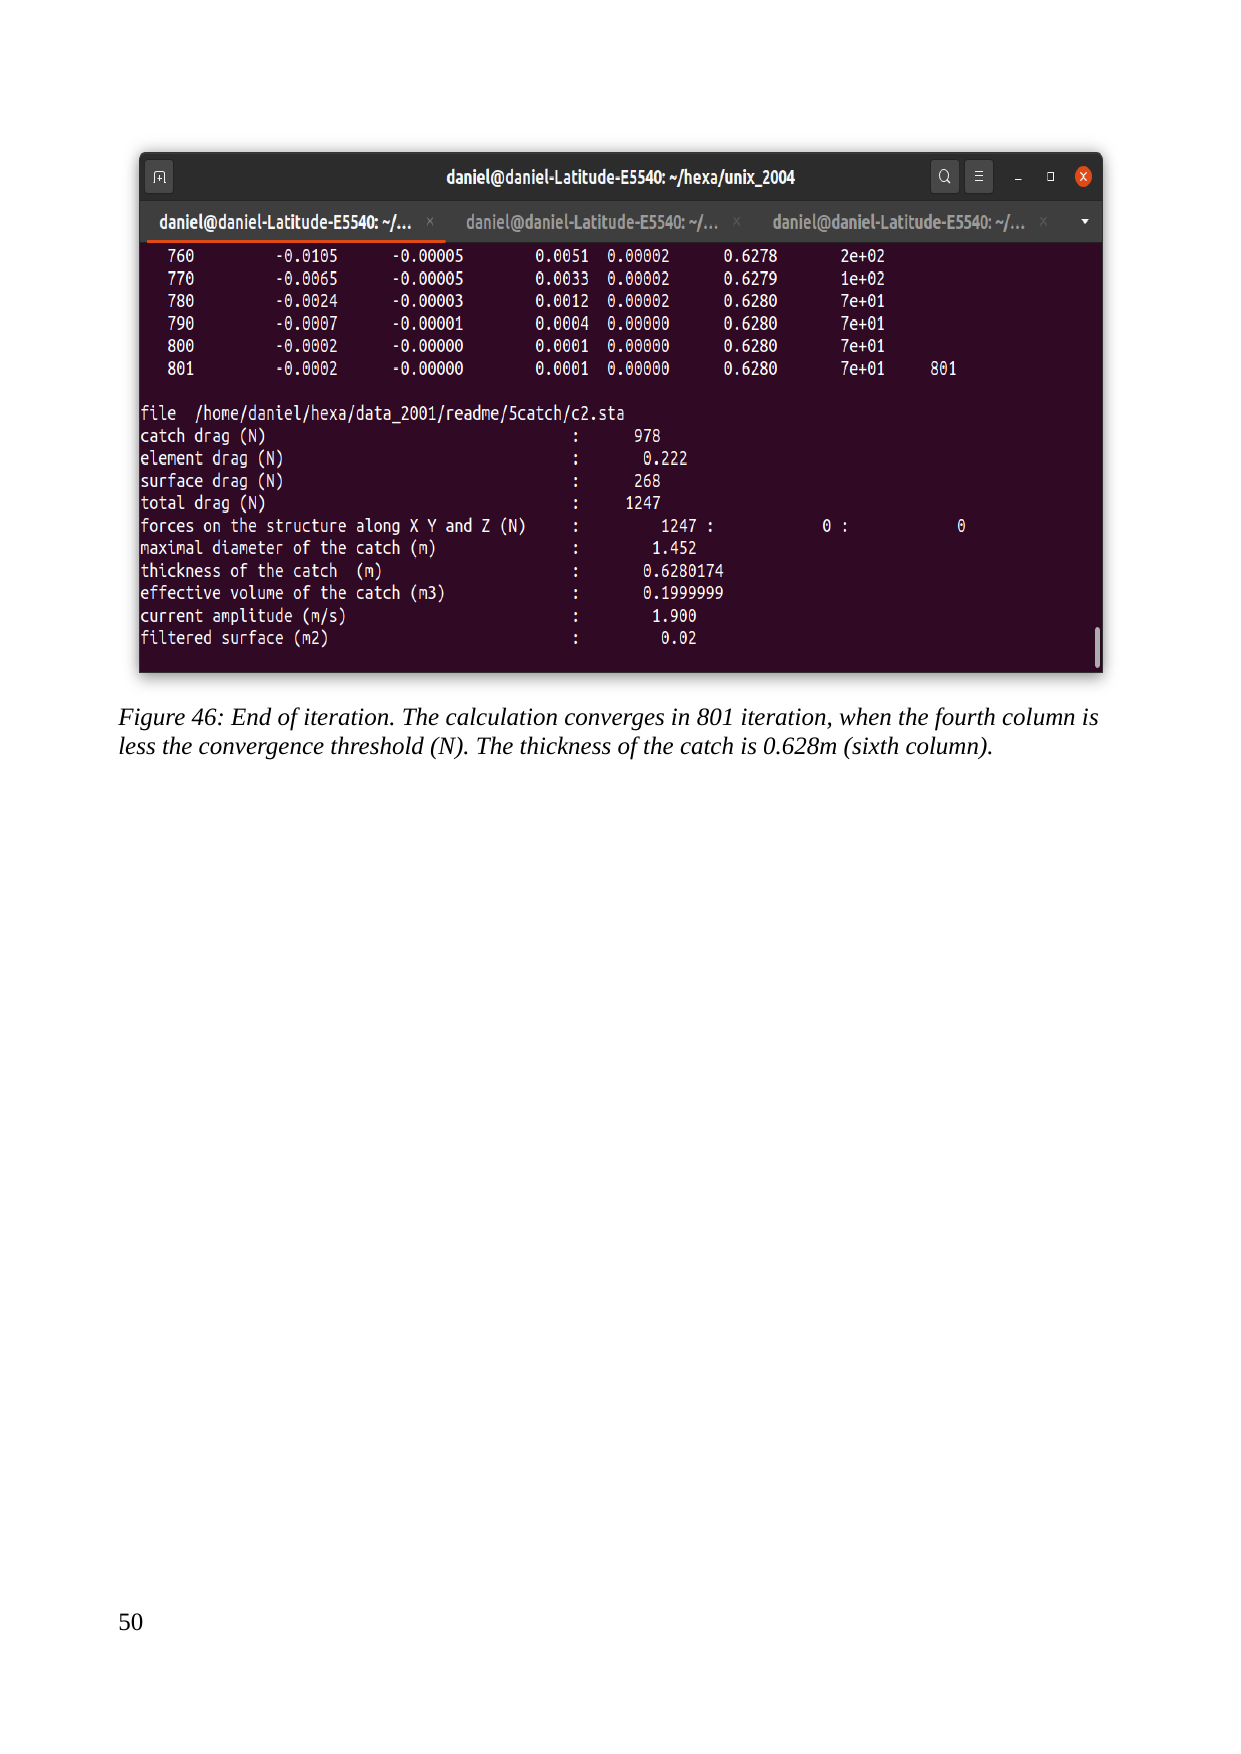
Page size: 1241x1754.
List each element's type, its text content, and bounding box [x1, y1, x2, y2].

text Figure 46: End of iteration. The calculation converges in 801 iteration, when the fourth column is less the convergence threshold (N). The thickness of the catch is 0.628m (sixth column). [118, 702, 1122, 759]
picture [118, 130, 1123, 702]
